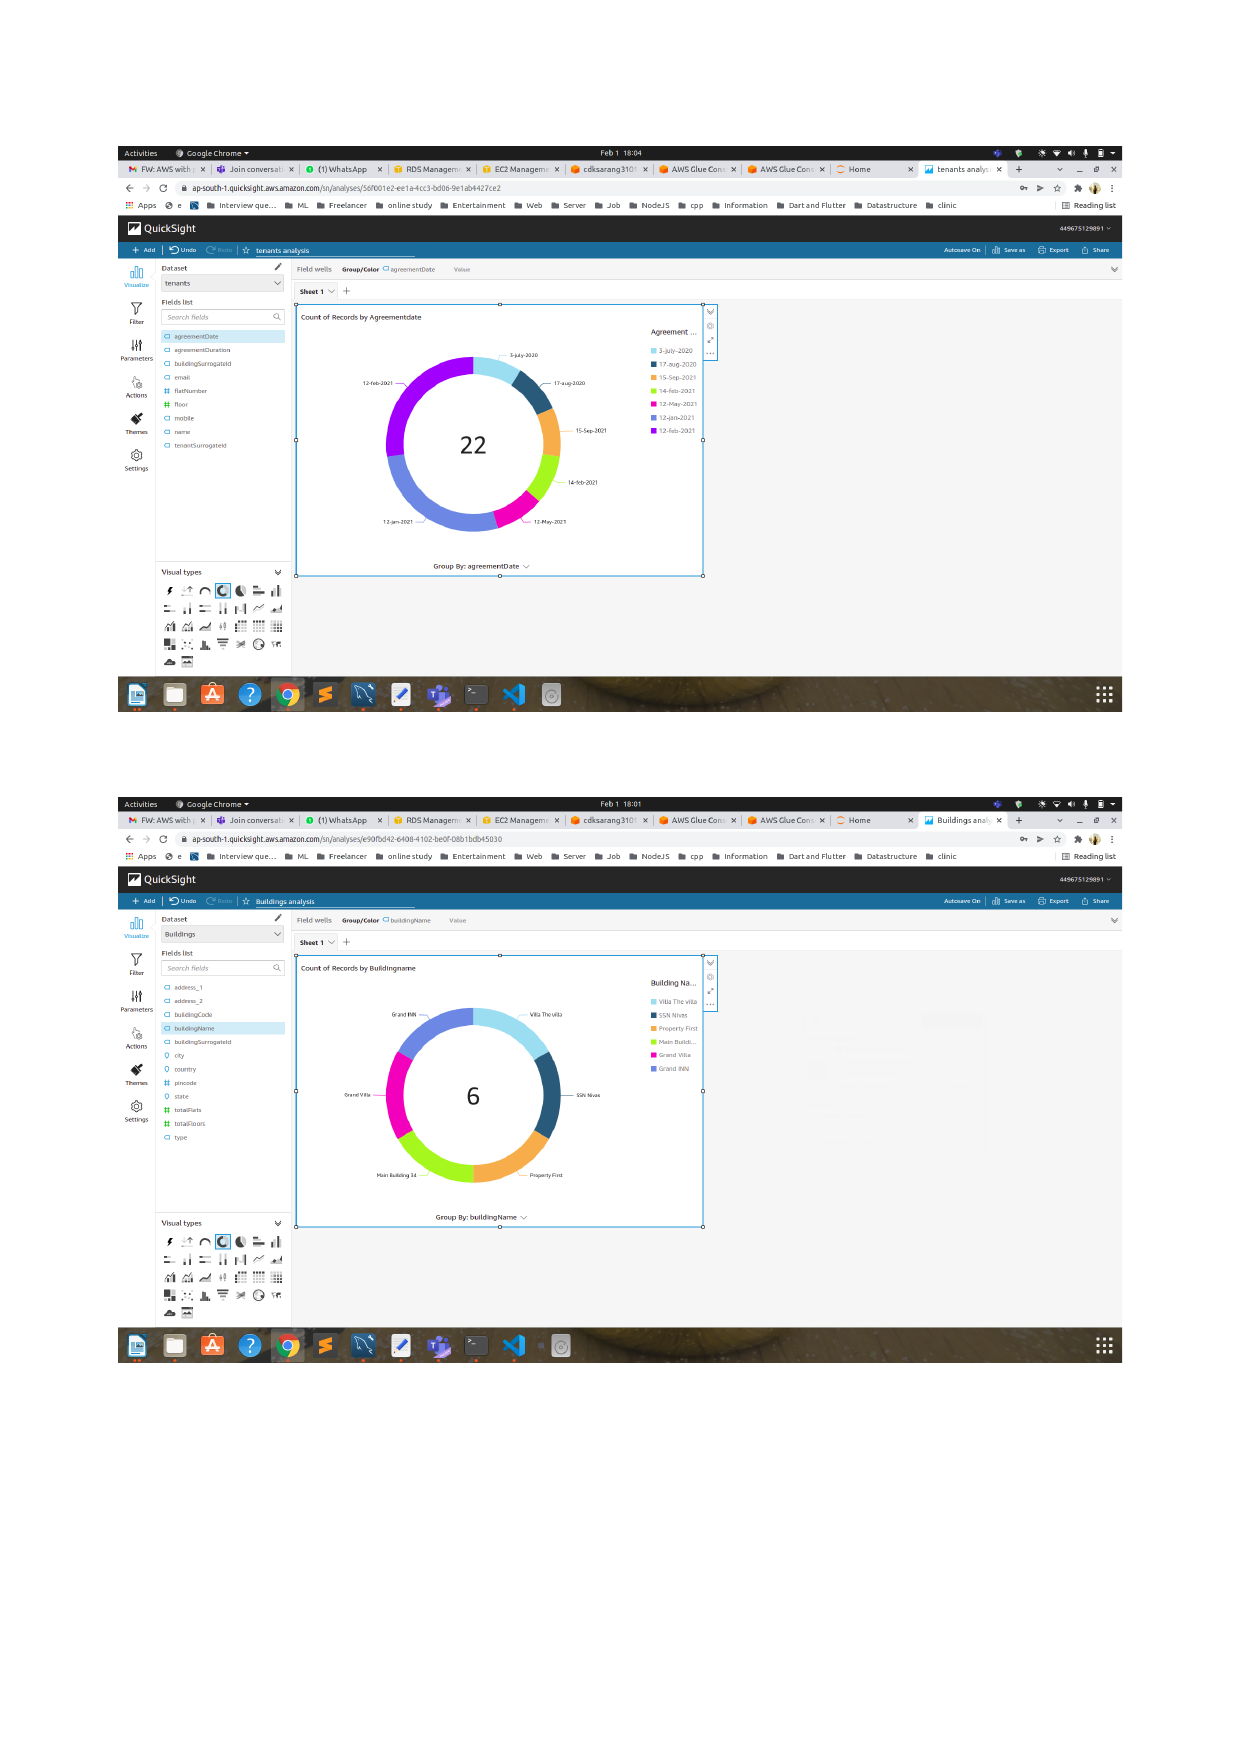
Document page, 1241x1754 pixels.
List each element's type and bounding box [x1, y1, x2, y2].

picture [118, 797, 1123, 1363]
picture [118, 146, 1123, 712]
